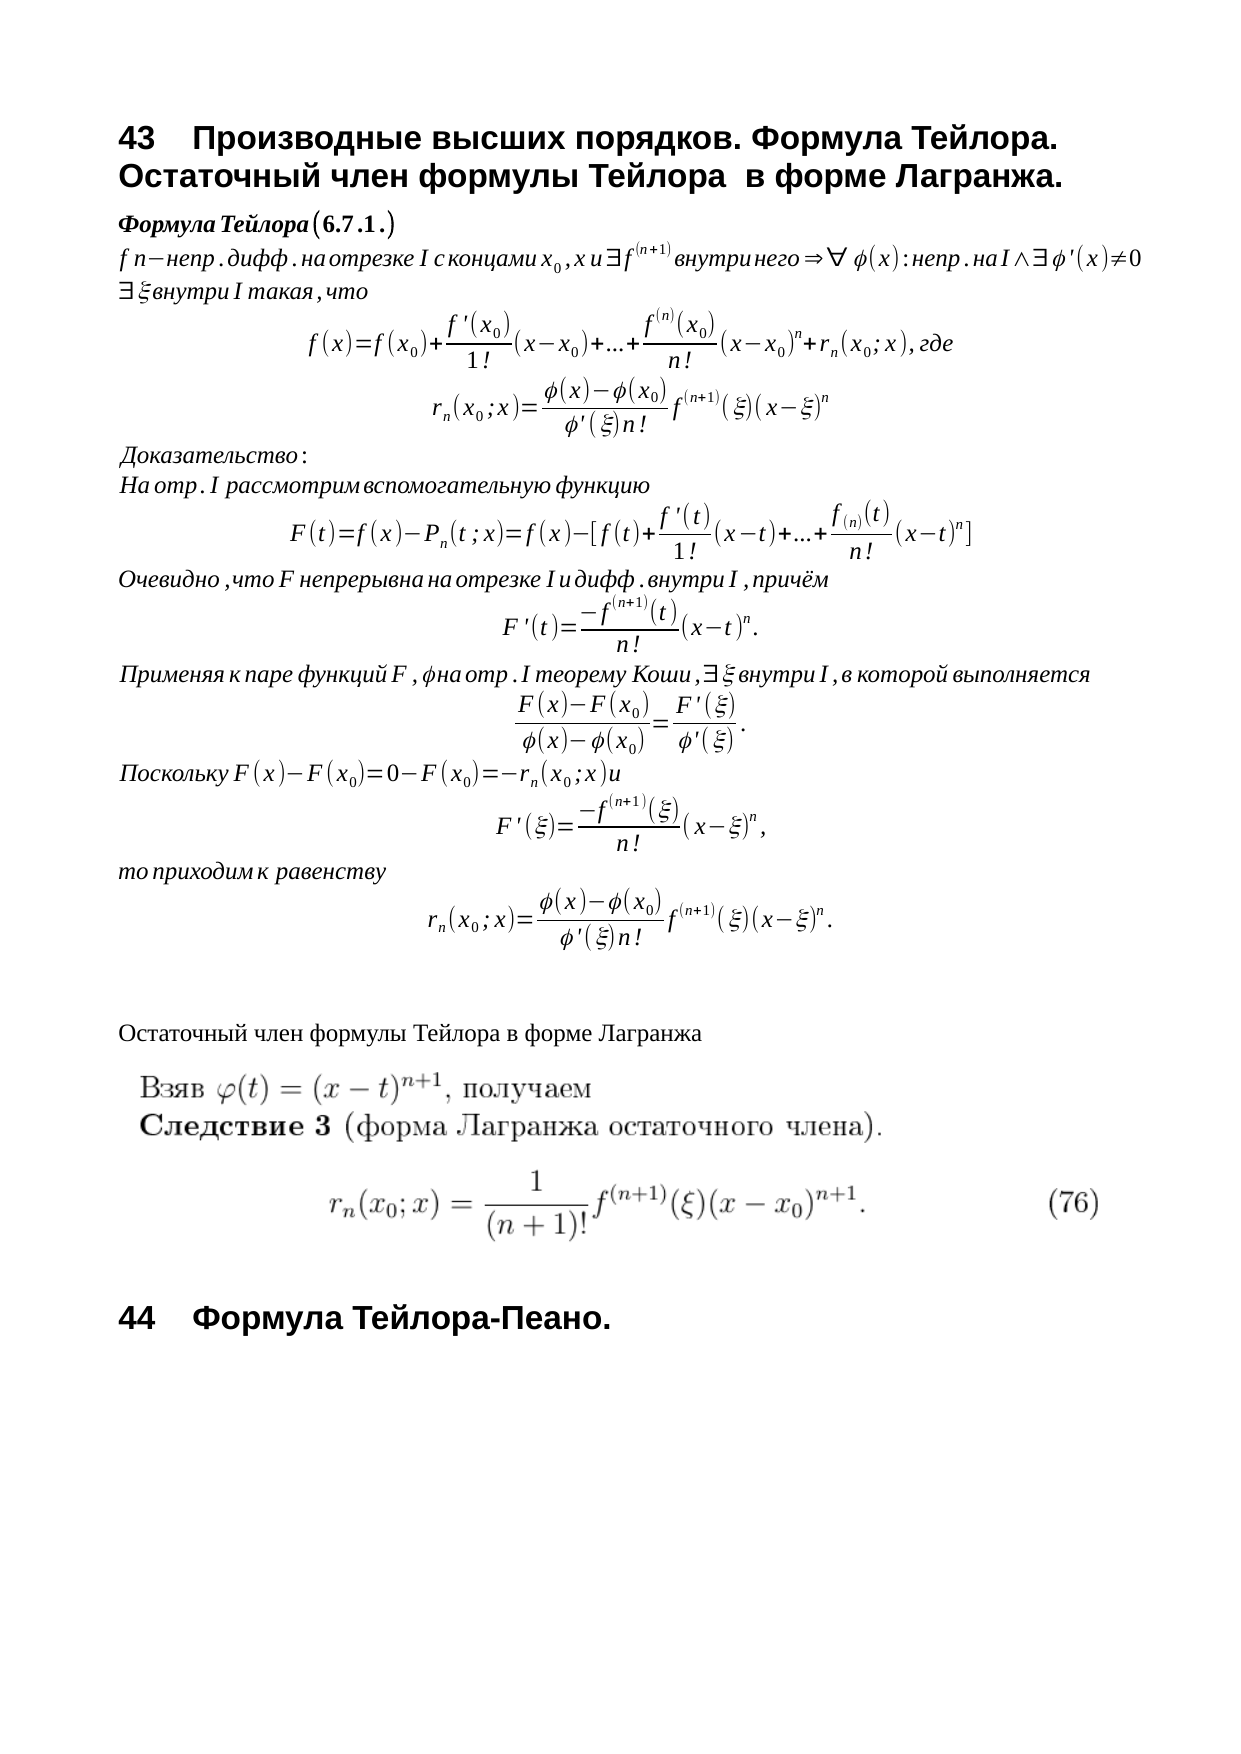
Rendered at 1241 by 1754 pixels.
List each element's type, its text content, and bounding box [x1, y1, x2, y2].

subtitle Производные высших порядков. Формула Тейлора. Остаточный член формулы Тейлора в форме Лагранжа. [118, 118, 1122, 195]
subtitle Формула Тейлора-Пеано. [118, 1298, 1122, 1337]
text Остаточный член формулы Тейлора в форме Лагранжа [118, 1018, 1122, 1047]
picture [118, 1066, 1123, 1259]
